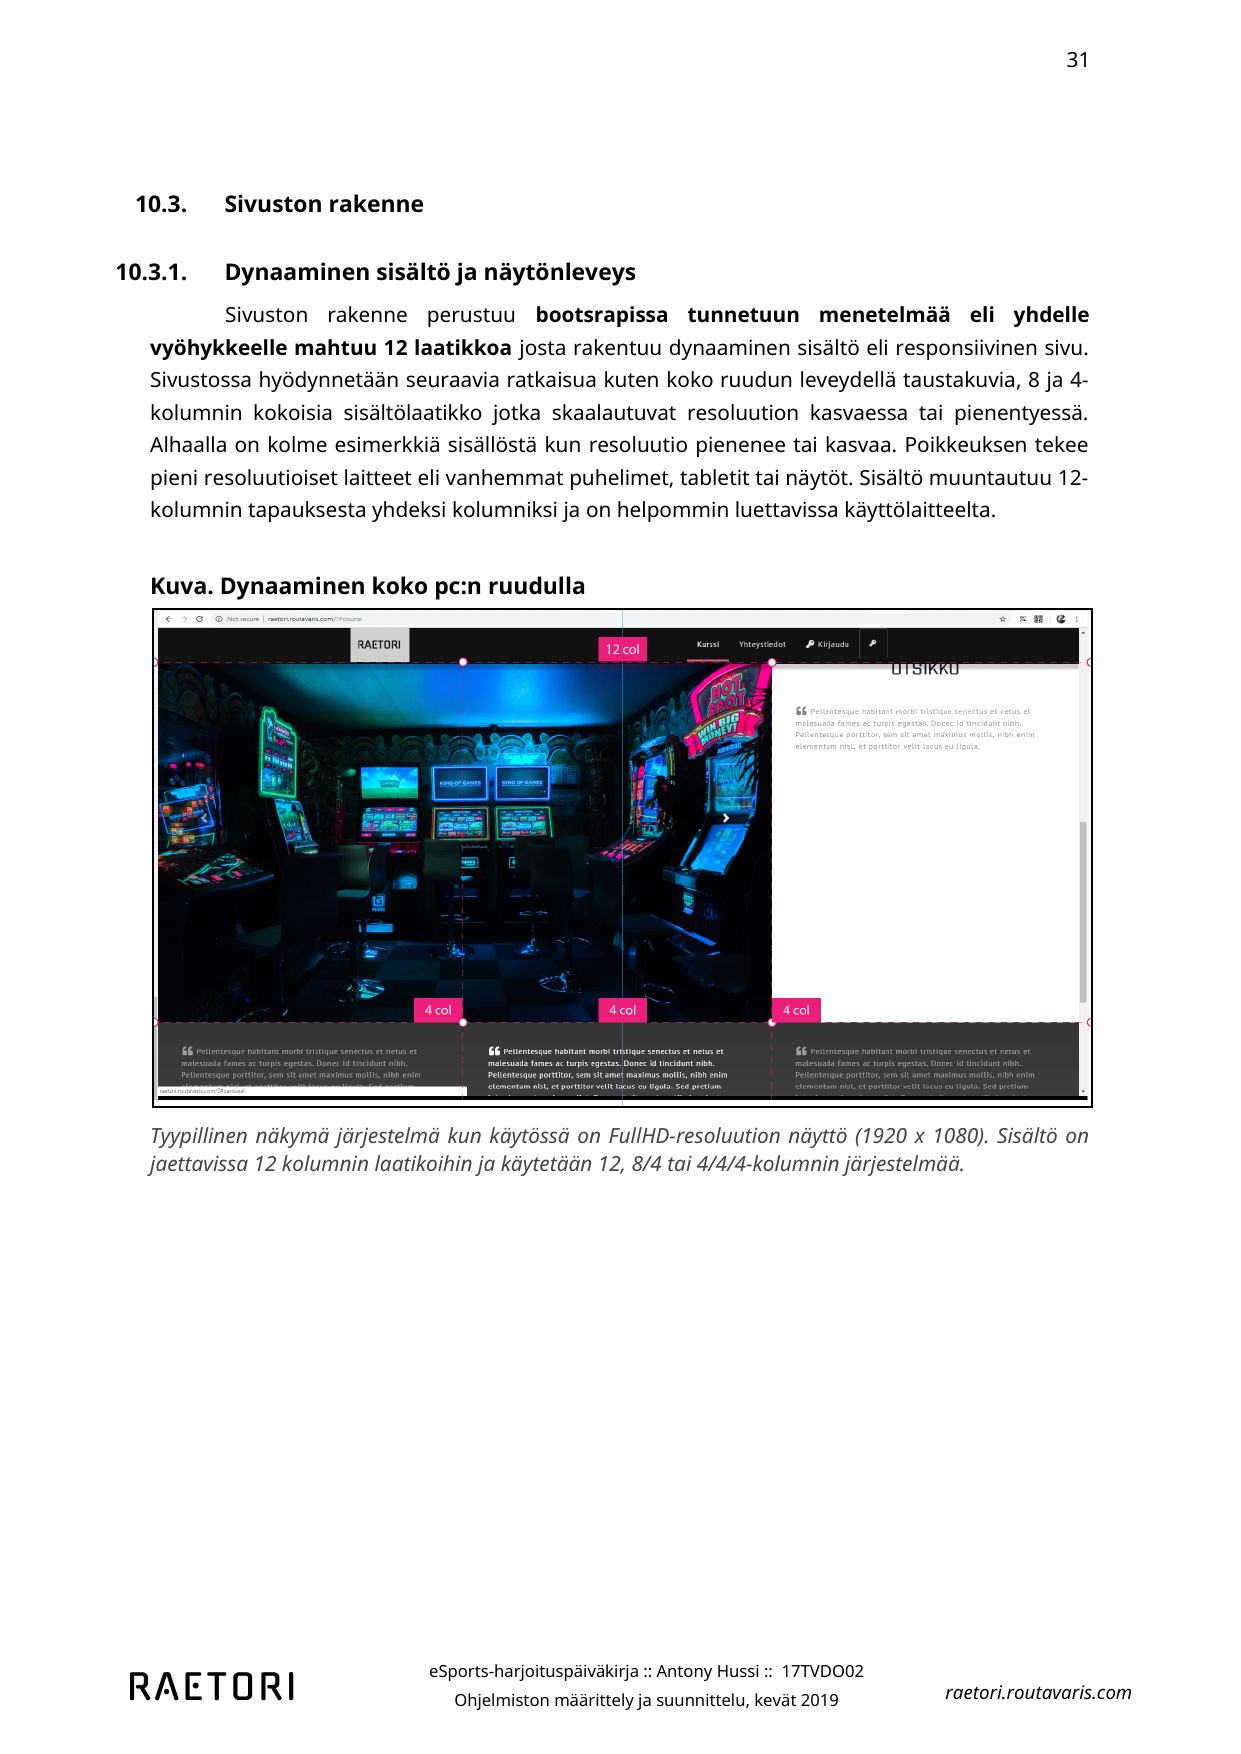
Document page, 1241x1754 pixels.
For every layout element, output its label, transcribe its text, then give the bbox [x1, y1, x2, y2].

subtitle Dynaaminen sisältö ja näytönleveys [187, 256, 1090, 287]
subtitle Kuva. Dynaaminen koko pc:n ruudulla [150, 570, 1090, 1110]
subtitle Tyypillinen näkymä järjestelmä kun käytössä on FullHD-resoluution näyttö (1920 x 1080). Sisältö on jaettavissa 12 kolumnin laatikoihin ja käytetään 12, 8/4 tai 4/4/4-kolumnin järjestelmää. [150, 1121, 1090, 1178]
picture [154, 610, 1091, 1106]
picture [121, 1665, 303, 1707]
subtitle Sivuston rakenne [187, 187, 1090, 219]
text Sivuston rakenne perustuu bootsrapissa tunnetuun menetelmää eli yhdelle vyöhykkeelle mahtuu 12 laatikkoa josta rakentuu dynaaminen sisältö eli responsiivinen sivu. Sivustossa hyödynnetään seuraavia ratkaisua kuten koko ruudun leveydellä taustakuvia, 8 ja 4-kolumnin kokoisia sisältölaatikko jotka skaalautuvat resoluution kasvaessa tai pienentyessä. Alhaalla on kolme esimerkkiä sisällöstä kun resoluutio pienenee tai kasvaa. Poikkeuksen tekee pieni resoluutioiset laitteet eli vanhemmat puhelimet, tabletit tai näytöt. Sisältö muuntautuu 12-kolumnin tapauksesta yhdeksi kolumniksi ja on helpommin luettavissa käyttölaitteelta. [150, 300, 1090, 524]
